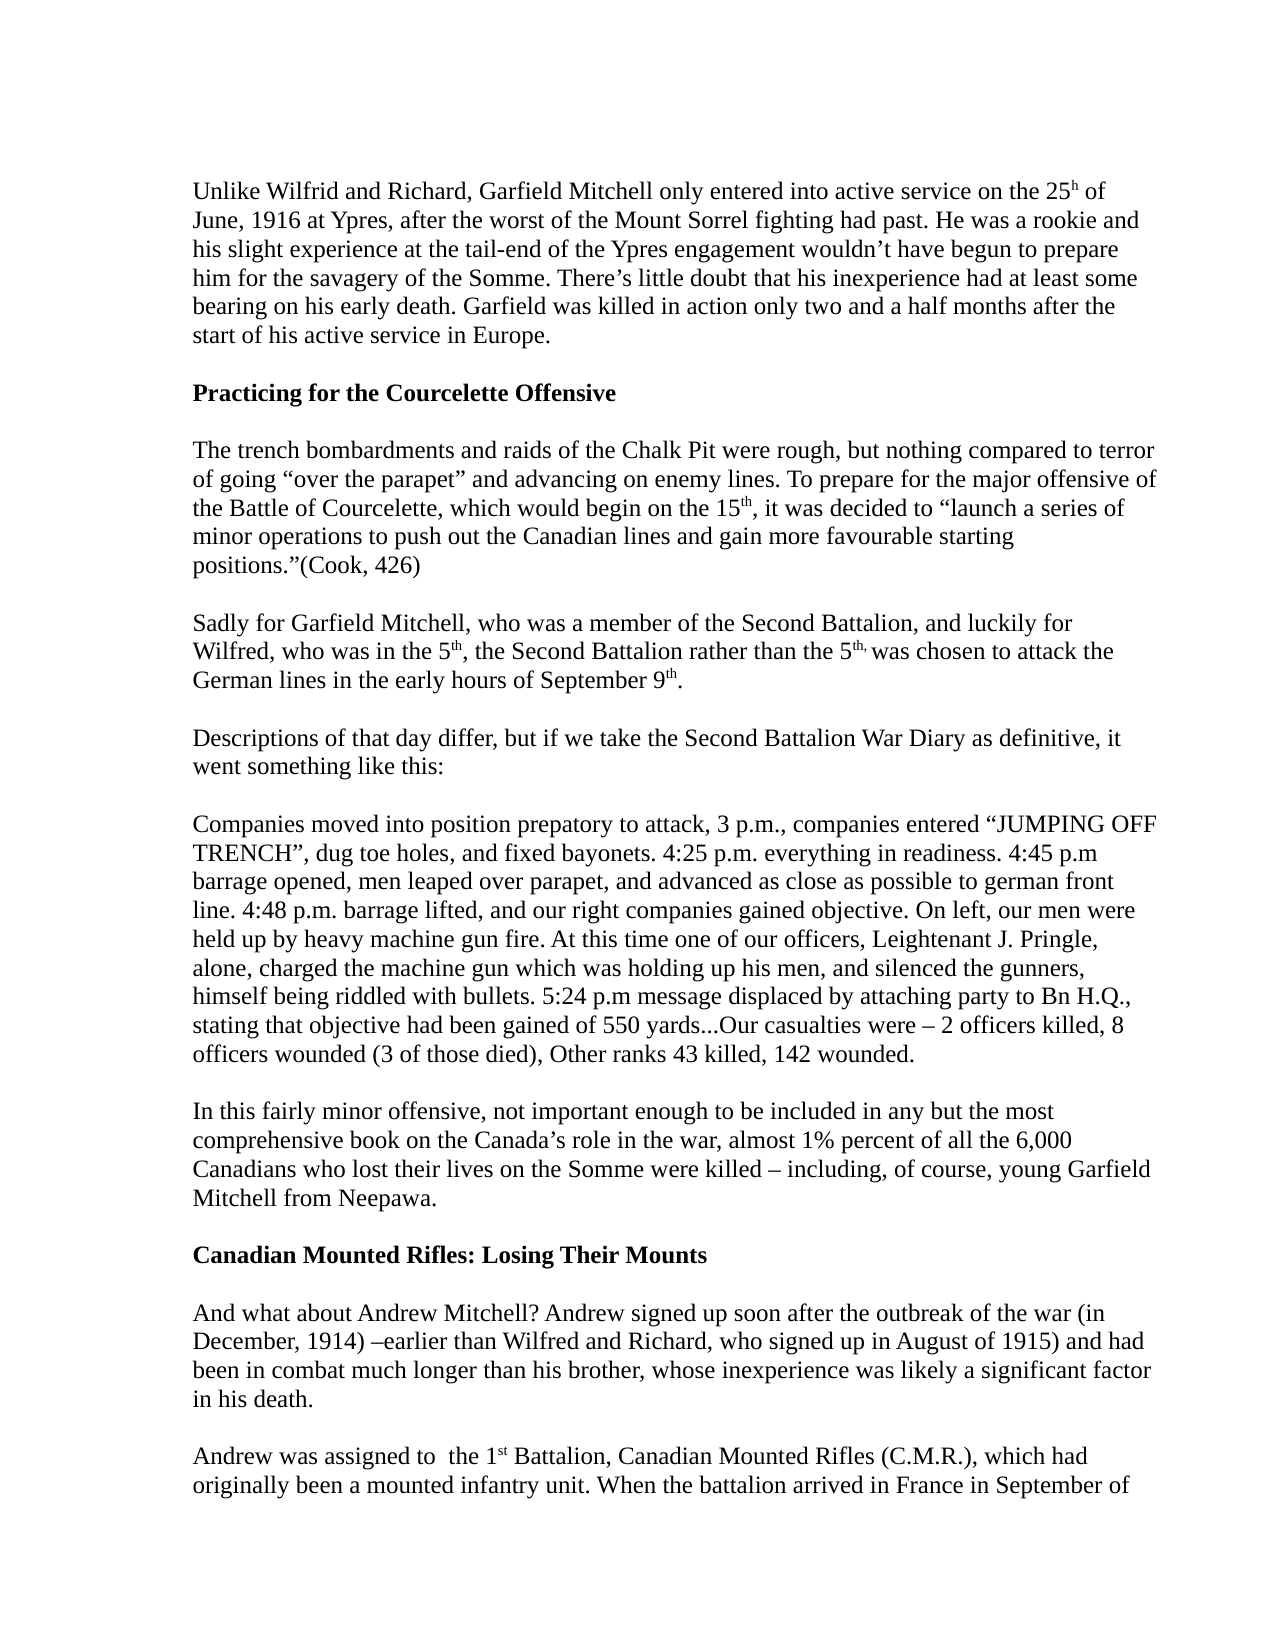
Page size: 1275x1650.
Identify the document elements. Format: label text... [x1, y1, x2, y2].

text Companies moved into position prepatory to attack, 3 p.m., companies entered “JUMPING OFF TRENCH”, dug toe holes, and fixed bayonets. 4:25 p.m. everything in readiness. 4:45 p.m barrage opened, men leaped over parapet, and advanced as close as possible to german front line. 4:48 p.m. barrage lifted, and our right companies gained objective. On left, our men were held up by heavy machine gun fire. At this time one of our officers, Leightenant J. Pringle, alone, charged the machine gun which was holding up his men, and silenced the gunners, himself being riddled with bullets. 5:24 p.m message displaced by attaching party to Bn H.Q., stating that objective had been gained of 550 yards...Our casualties were – 2 officers killed, 8 officers wounded (3 of those died), Other ranks 43 killed, 142 wounded. [192, 809, 1158, 1068]
text Descriptions of that day differ, but if we take the Second Battalion War Diary as definitive, it went something like this: [192, 723, 1158, 780]
text In this fairly minor offensive, not important enough to be included in any but the most comprehensive book on the Canada’s role in the war, almost 1% percent of all the 6,000 Canadians who lost their lives on the Somme were killed – including, of course, young Garfield Mitchell from Neepawa. [192, 1096, 1158, 1211]
text Practicing for the Courcelette Offensive [192, 378, 1158, 406]
text The trench bombardments and raids of the Chalk Pit were rough, but nothing compared to terror of going “over the parapet” and advancing on enemy lines. To prepare for the major offensive of the Battle of Courcelette, which would begin on the 15th, it was decided to “launch a series of minor operations to push out the Canadian lines and gain more favourable starting positions.”(Cook, 426) [192, 435, 1158, 579]
text Canadian Mounted Rifles: Losing Their Mounts [192, 1240, 1158, 1269]
text Unlike Wilfrid and Richard, Garfield Mitchell only entered into active service on the 25h of June, 1916 at Ypres, after the worst of the Mount Sorrel fighting had past. He was a rookie and his slight experience at the tail-end of the Ypres engagement wouldn’t have begun to prepare him for the savagery of the Somme. There’s little doubt that his inexperience had at least some bearing on his early death. Garfield was killed in action only two and a half months after the start of his active service in Europe. [192, 176, 1158, 349]
text Sadly for Garfield Mitchell, who was a member of the Second Battalion, and luckily for Wilfred, who was in the 5th, the Second Battalion rather than the 5th, was chosen to attack the German lines in the early hours of September 9th. [192, 608, 1158, 694]
text And what about Andrew Mitchell? Andrew signed up soon after the outbreak of the war (in December, 1914) –earlier than Wilfred and Richard, who signed up in August of 1915) and had been in combat much longer than his brother, whose inexperience was likely a significant factor in his death. [192, 1298, 1158, 1413]
text Andrew was assigned to the 1st Battalion, Canadian Mounted Rifles (C.M.R.), which had originally been a mounted infantry unit. When the battalion arrived in France in September of [192, 1441, 1158, 1499]
